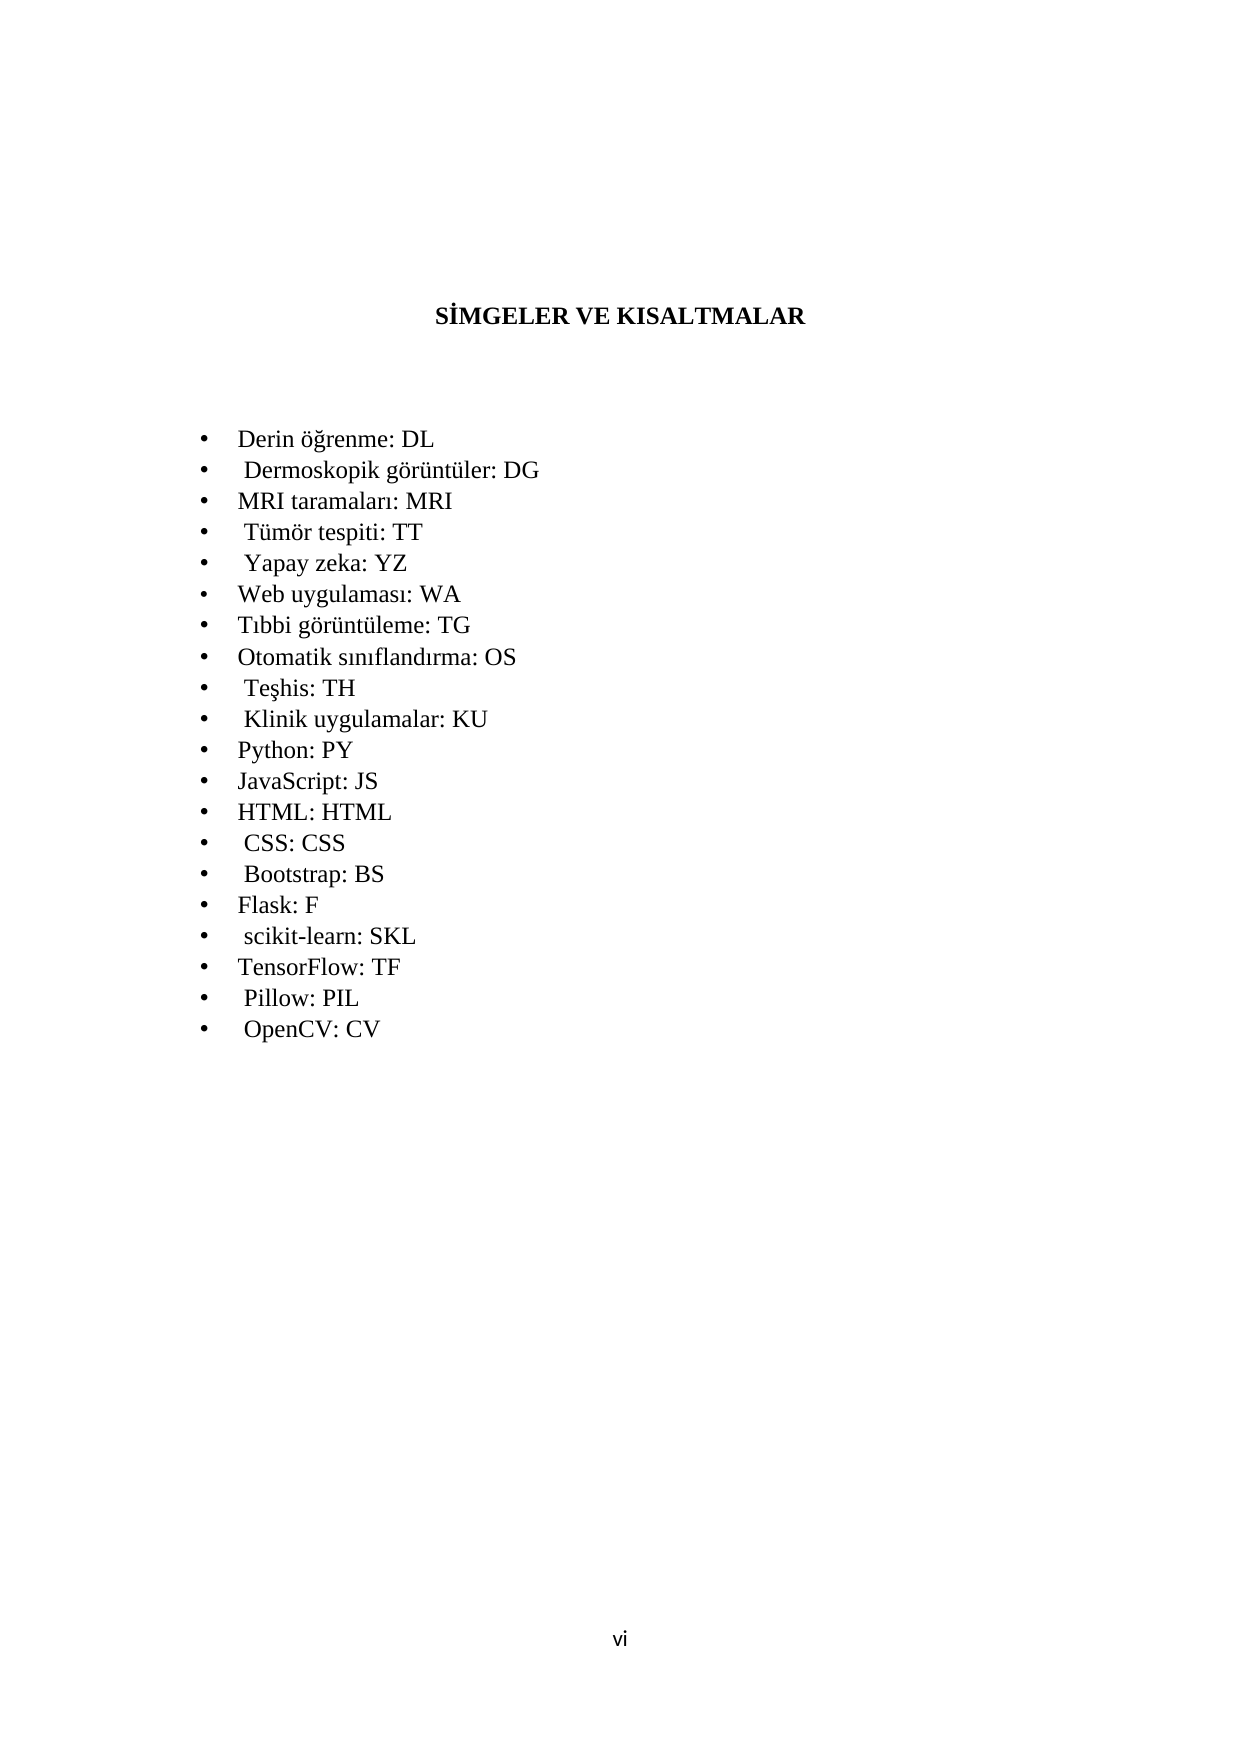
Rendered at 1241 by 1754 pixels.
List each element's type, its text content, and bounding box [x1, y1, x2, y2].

list Web uygulaması: WA [200, 579, 1078, 608]
list MRI taramaları: MRI [200, 486, 1078, 515]
list Tümör tespiti: TT [200, 517, 1078, 546]
list scikit-learn: SKL [200, 921, 1078, 950]
list Otomatik sınıflandırma: OS [200, 642, 1078, 670]
list OpenCV: CV [200, 1014, 1078, 1043]
list TensorFlow: TF [200, 952, 1078, 981]
list Yapay zeka: YZ [200, 548, 1078, 577]
list Tıbbi görüntüleme: TG [200, 611, 1078, 639]
list Flask: F [200, 890, 1078, 919]
list Pillow: PIL [200, 983, 1078, 1012]
list JavaScript: JS [200, 766, 1078, 794]
list Dermoskopik görüntüler: DG [200, 455, 1078, 484]
list Klinik uygulamalar: KU [200, 704, 1078, 732]
list Bootstrap: BS [200, 859, 1078, 888]
list HTML: HTML [200, 797, 1078, 826]
list Derin öğrenme: DL [200, 424, 1078, 453]
text SİMGELER VE KISALTMALAR [162, 301, 1078, 330]
list Python: PY [200, 735, 1078, 763]
list Teşhis: TH [200, 673, 1078, 701]
list CSS: CSS [200, 828, 1078, 857]
